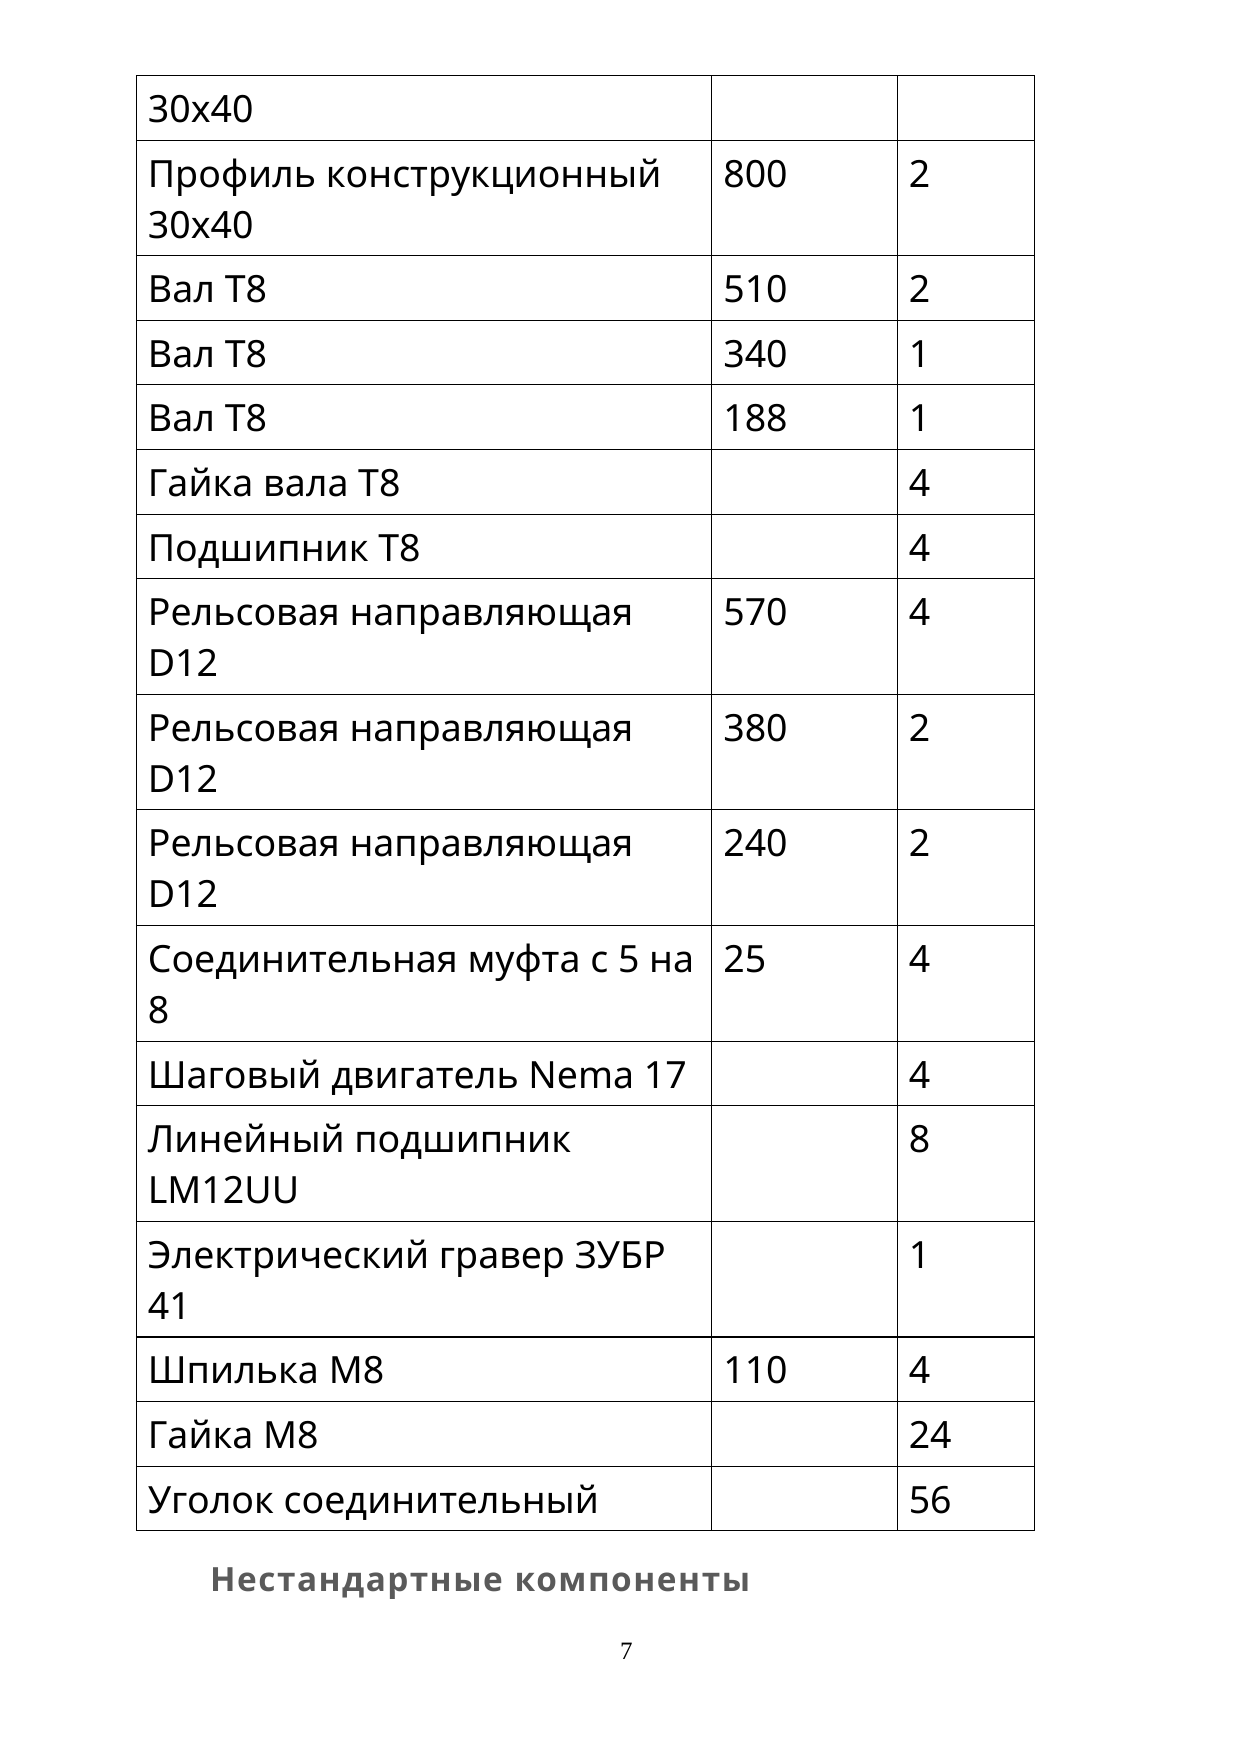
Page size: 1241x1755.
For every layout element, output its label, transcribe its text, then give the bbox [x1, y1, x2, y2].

table_cell 8 [898, 1106, 1034, 1221]
table_cell Рельсовая направляющая D12 [137, 695, 711, 809]
table_cell 4 [898, 1042, 1034, 1105]
table_cell Гайка вала Т8 [137, 450, 711, 513]
table_cell 380 [712, 695, 897, 809]
table_cell [712, 1402, 897, 1466]
table_cell 1 [898, 321, 1034, 384]
table_cell 1 [898, 385, 1034, 449]
subtitle Нестандартные компоненты [136, 1556, 1122, 1602]
table_cell Рельсовая направляющая D12 [137, 579, 711, 694]
table_cell 110 [712, 1338, 897, 1401]
table_cell Вал Т8 [137, 256, 711, 320]
table_cell 510 [712, 256, 897, 320]
table_cell Рельсовая направляющая D12 [137, 810, 711, 925]
table_cell Вал Т8 [137, 321, 711, 384]
table_cell [712, 1042, 897, 1105]
table_cell 2 [898, 810, 1034, 925]
table_cell Вал Т8 [137, 385, 711, 449]
table_cell Уголок соединительный [137, 1467, 711, 1530]
table_cell Шпилька М8 [137, 1338, 711, 1401]
table_cell 570 [712, 579, 897, 694]
table_cell [898, 76, 1034, 139]
table_cell 4 [898, 450, 1034, 513]
table_cell Электрический гравер ЗУБР 41 [137, 1222, 711, 1336]
table_cell 240 [712, 810, 897, 925]
table_cell [712, 1467, 897, 1530]
table_cell [712, 76, 897, 139]
table_cell 1 [898, 1222, 1034, 1336]
table_cell 4 [898, 1338, 1034, 1401]
table_cell [712, 1222, 897, 1336]
table_cell 2 [898, 141, 1034, 255]
table_cell 30х40 [137, 76, 711, 139]
table_cell 2 [898, 695, 1034, 809]
table_cell 56 [898, 1467, 1034, 1530]
table_cell Гайка М8 [137, 1402, 711, 1466]
table_cell 4 [898, 579, 1034, 694]
table_cell 4 [898, 926, 1034, 1041]
table_cell [712, 515, 897, 578]
table_cell Соединительная муфта с 5 на 8 [137, 926, 711, 1041]
table_cell 800 [712, 141, 897, 255]
table_cell 188 [712, 385, 897, 449]
table_cell Шаговый двигатель Nema 17 [137, 1042, 711, 1105]
table_cell [712, 450, 897, 513]
table_cell 25 [712, 926, 897, 1041]
table_cell 4 [898, 515, 1034, 578]
table_cell Профиль конструкционный 30x40 [137, 141, 711, 255]
table_cell 2 [898, 256, 1034, 320]
table_cell 24 [898, 1402, 1034, 1466]
table_cell Линейный подшипник LM12UU [137, 1106, 711, 1221]
table_cell Подшипник Т8 [137, 515, 711, 578]
table_cell [712, 1106, 897, 1221]
table_cell 340 [712, 321, 897, 384]
